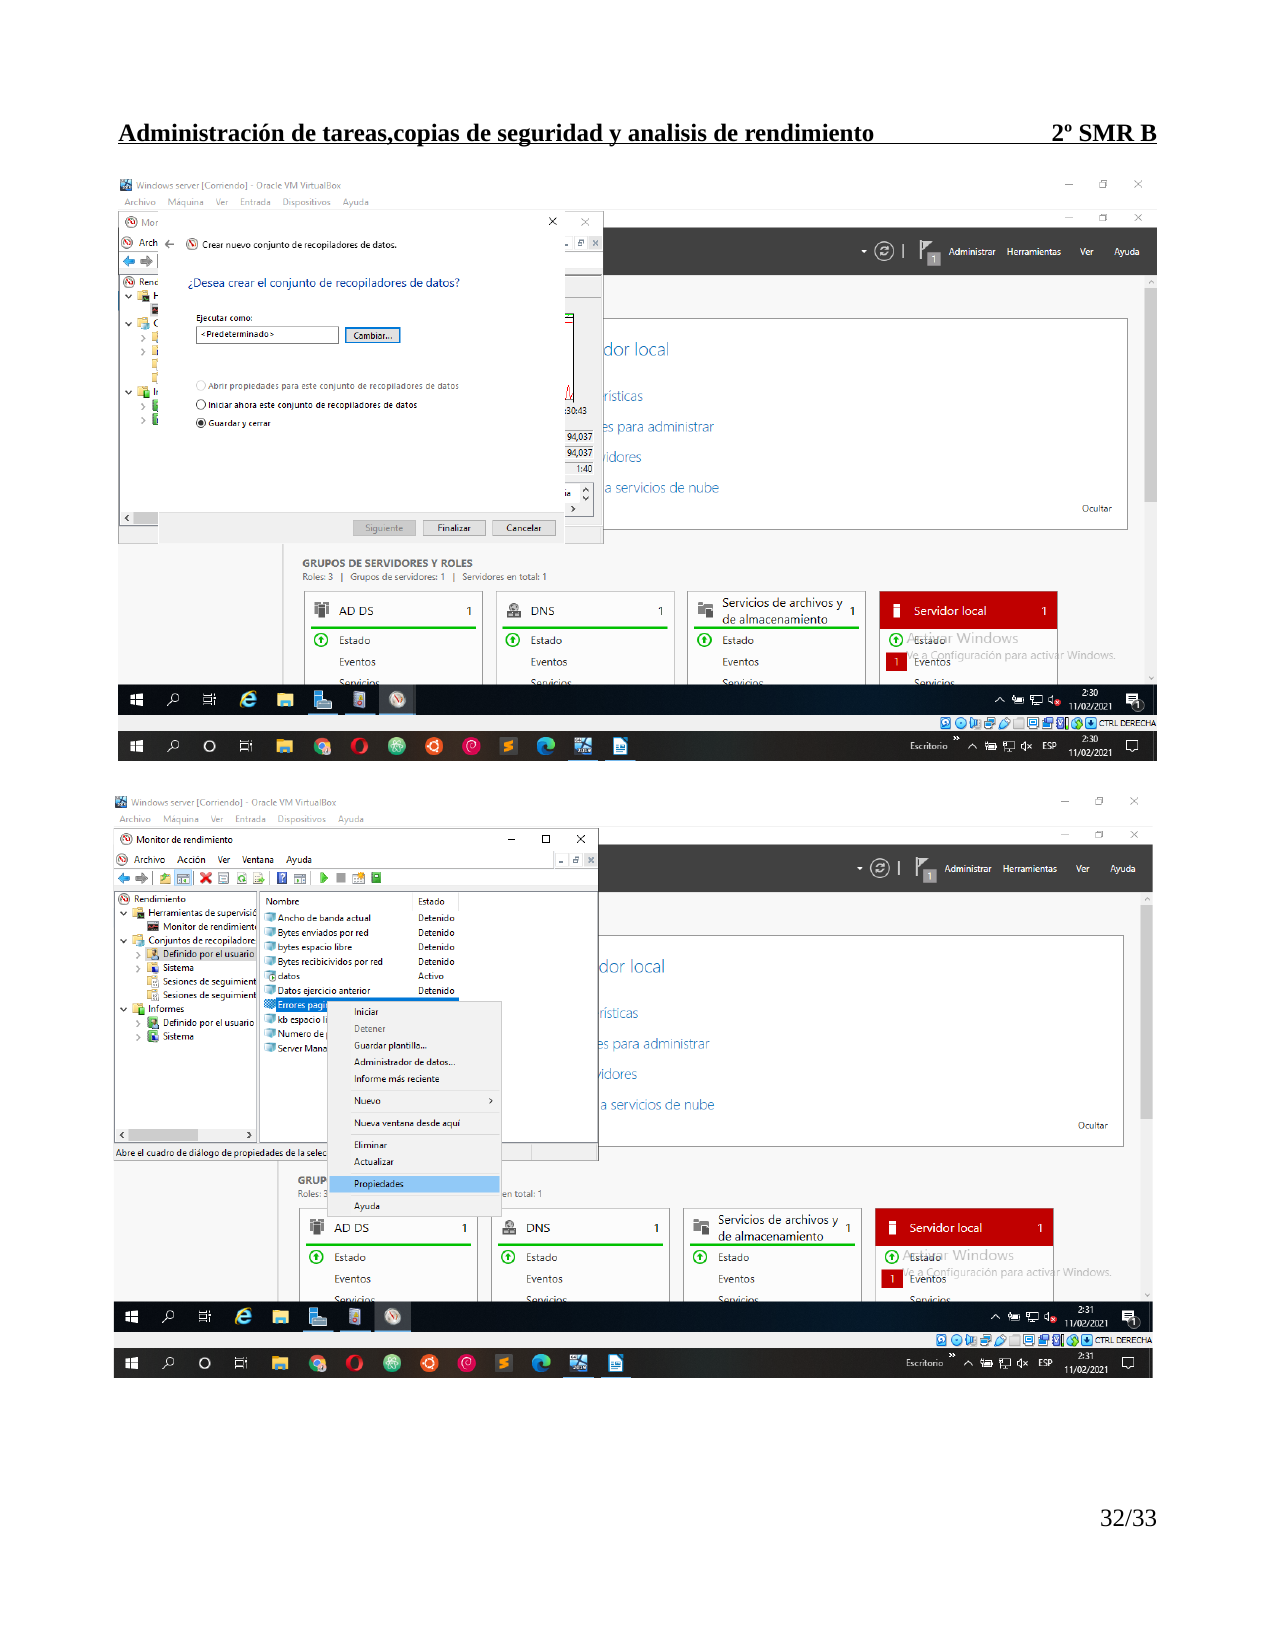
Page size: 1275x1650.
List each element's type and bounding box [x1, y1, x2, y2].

picture [113, 793, 1153, 1378]
picture [118, 176, 1157, 761]
